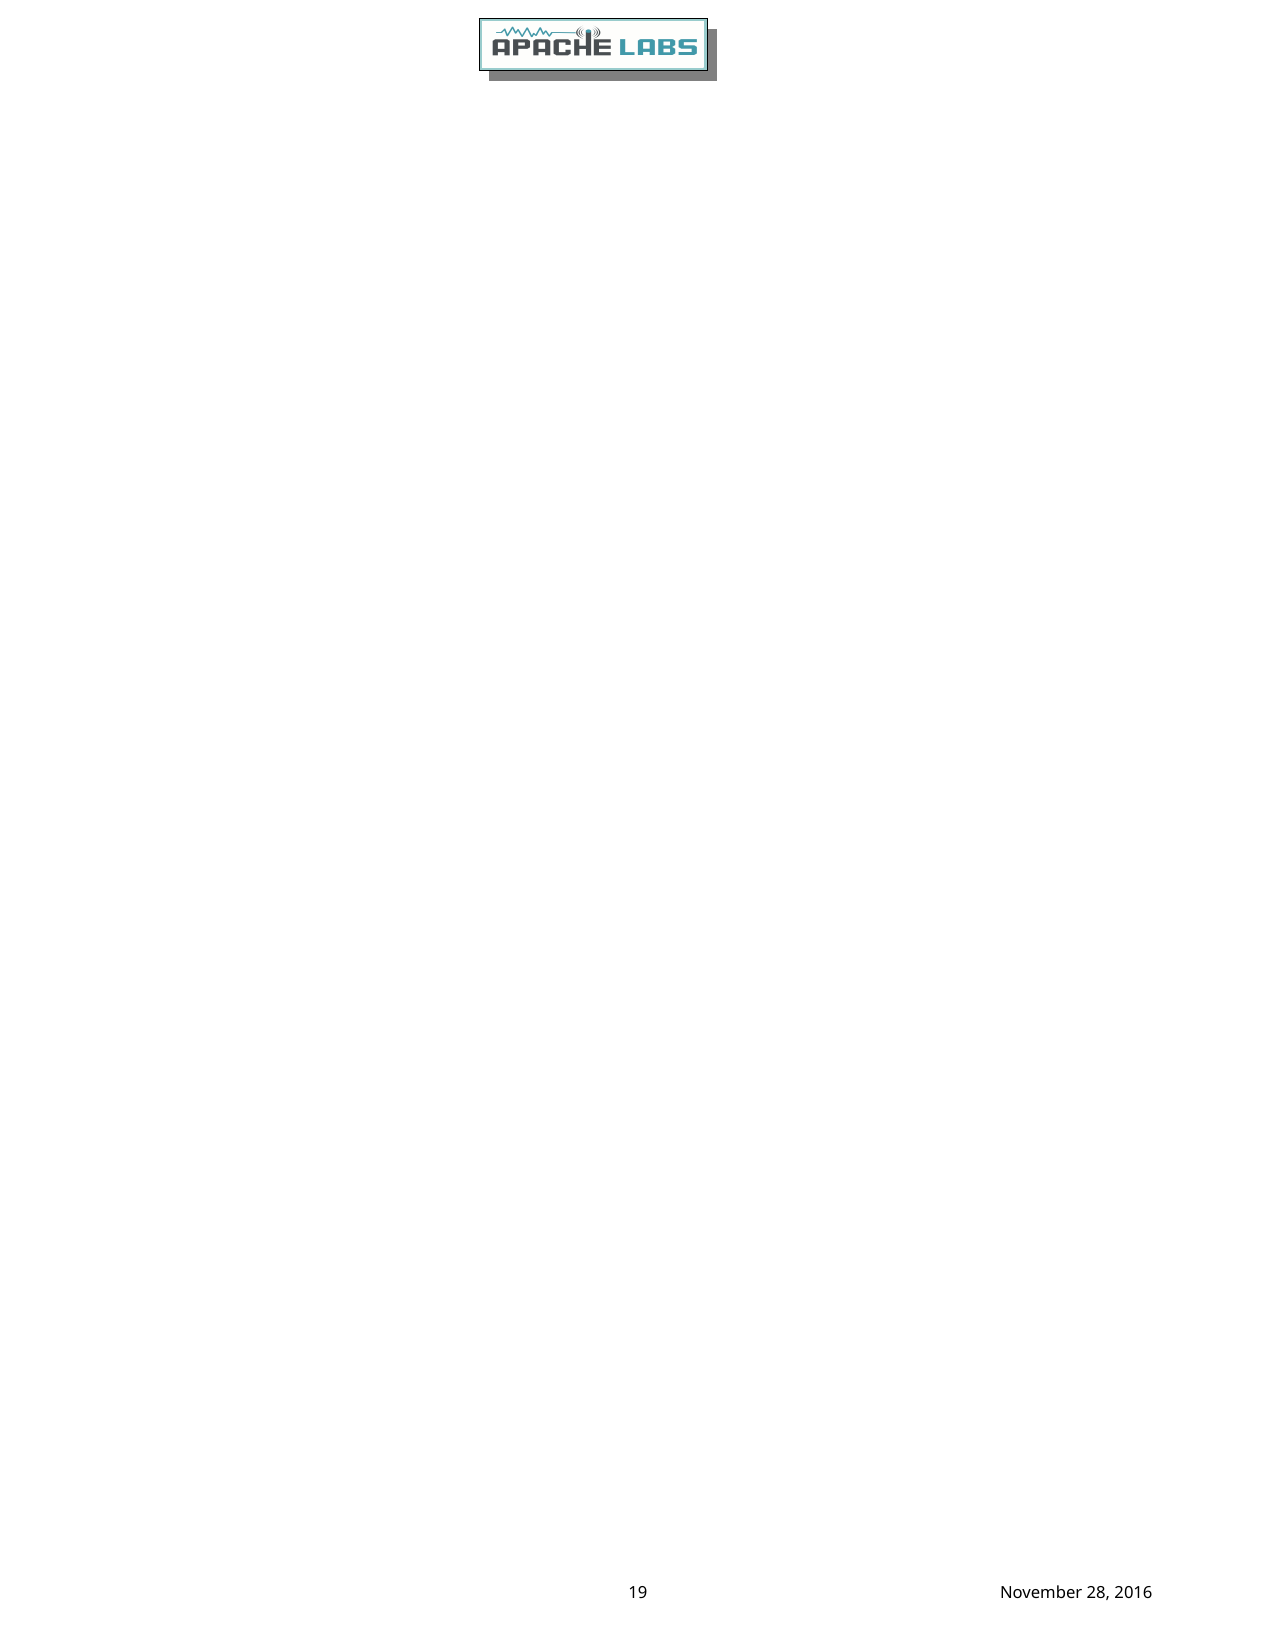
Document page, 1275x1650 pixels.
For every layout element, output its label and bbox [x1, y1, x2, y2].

picture [482, 21, 704, 68]
